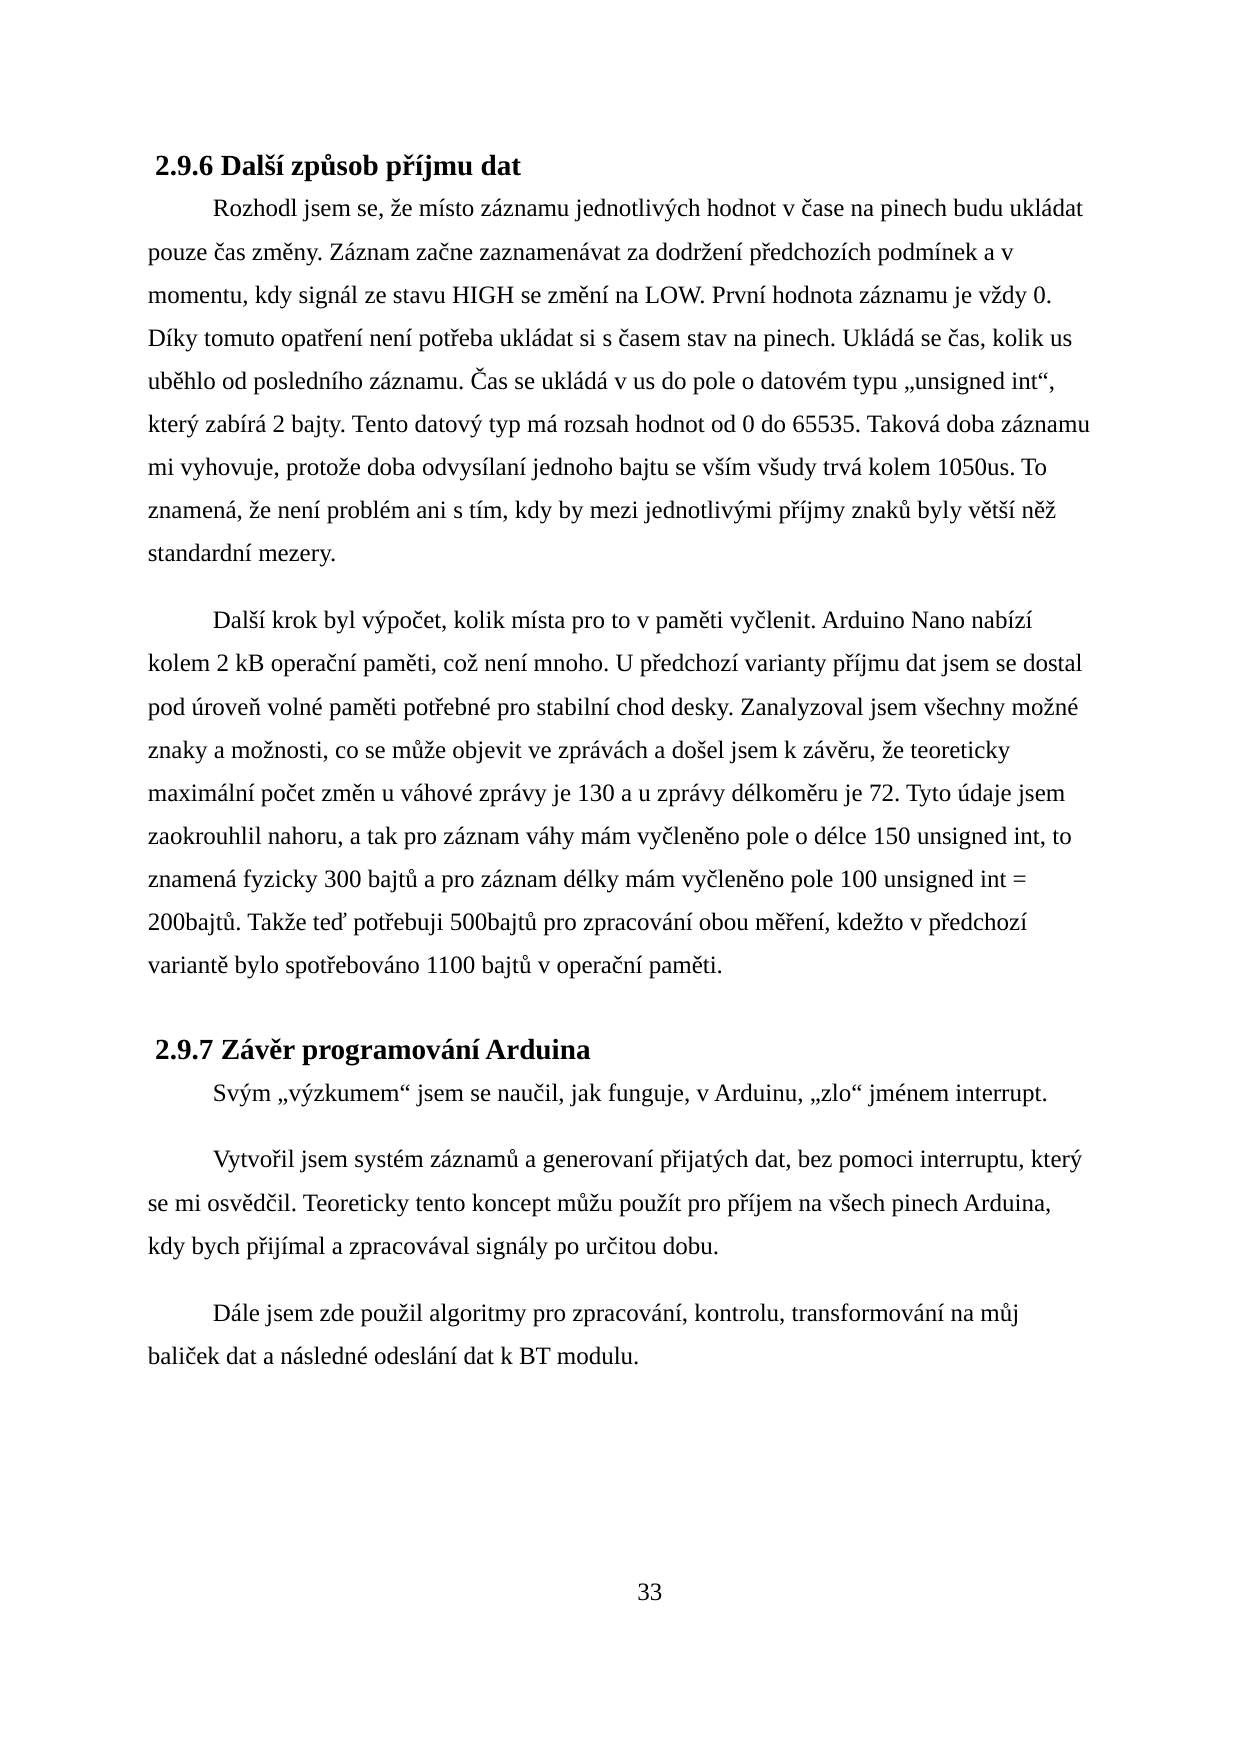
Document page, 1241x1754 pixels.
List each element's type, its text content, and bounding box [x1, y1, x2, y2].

text Rozhodl jsem se, že místo záznamu jednotlivých hodnot v čase na pinech budu ukládat pouze čas změny. Záznam začne zaznamenávat za dodržení předchozích podmínek a v momentu, kdy signál ze stavu HIGH se změní na LOW. První hodnota záznamu je vždy 0. Díky tomuto opatření není potřeba ukládat si s časem stav na pinech. Ukládá se čas, kolik us uběhlo od posledního záznamu. Čas se ukládá v us do pole o datovém typu „unsigned int“, který zabírá 2 bajty. Tento datový typ má rozsah hodnot od 0 do 65535. Taková doba záznamu mi vyhovuje, protože doba odvysílaní jednoho bajtu se vším všudy trvá kolem 1050us. To znamená, že není problém ani s tím, kdy by mezi jednotlivými příjmy znaků byly větší něž standardní mezery. [148, 193, 1093, 567]
subtitle Další způsob příjmu dat [148, 148, 1093, 181]
text Svým „výzkumem“ jsem se naučil, jak funguje, v Arduinu, „zlo“ jménem interrupt. [148, 1078, 1093, 1107]
text Další krok byl výpočet, kolik místa pro to v paměti vyčlenit. Arduino Nano nabízí kolem 2 kB operační paměti, což není mnoho. U předchozí varianty příjmu dat jsem se dostal pod úroveň volné paměti potřebné pro stabilní chod desky. Zanalyzoval jsem všechny možné znaky a možnosti, co se může objevit ve zprávách a došel jsem k závěru, že teoreticky maximální počet změn u váhové zprávy je 130 a u zprávy délkoměru je 72. Tyto údaje jsem zaokrouhlil nahoru, a tak pro záznam váhy mám vyčleněno pole o délce 150 unsigned int, to znamená fyzicky 300 bajtů a pro záznam délky mám vyčleněno pole 100 unsigned int = 200bajtů. Takže teď potřebuji 500bajtů pro zpracování obou měření, kdežto v předchozí variantě bylo spotřebováno 1100 bajtů v operační paměti. [148, 605, 1093, 979]
text Dále jsem zde použil algoritmy pro zpracování, kontrolu, transformování na můj baliček dat a následné odeslání dat k BT modulu. [148, 1298, 1093, 1369]
text Vytvořil jsem systém záznamů a generovaní přijatých dat, bez pomoci interruptu, který se mi osvědčil. Teoreticky tento koncept můžu použít pro příjem na všech pinech Arduina, kdy bych přijímal a zpracovával signály po určitou dobu. [148, 1144, 1093, 1259]
subtitle Závěr programování Arduina [148, 1032, 1093, 1065]
